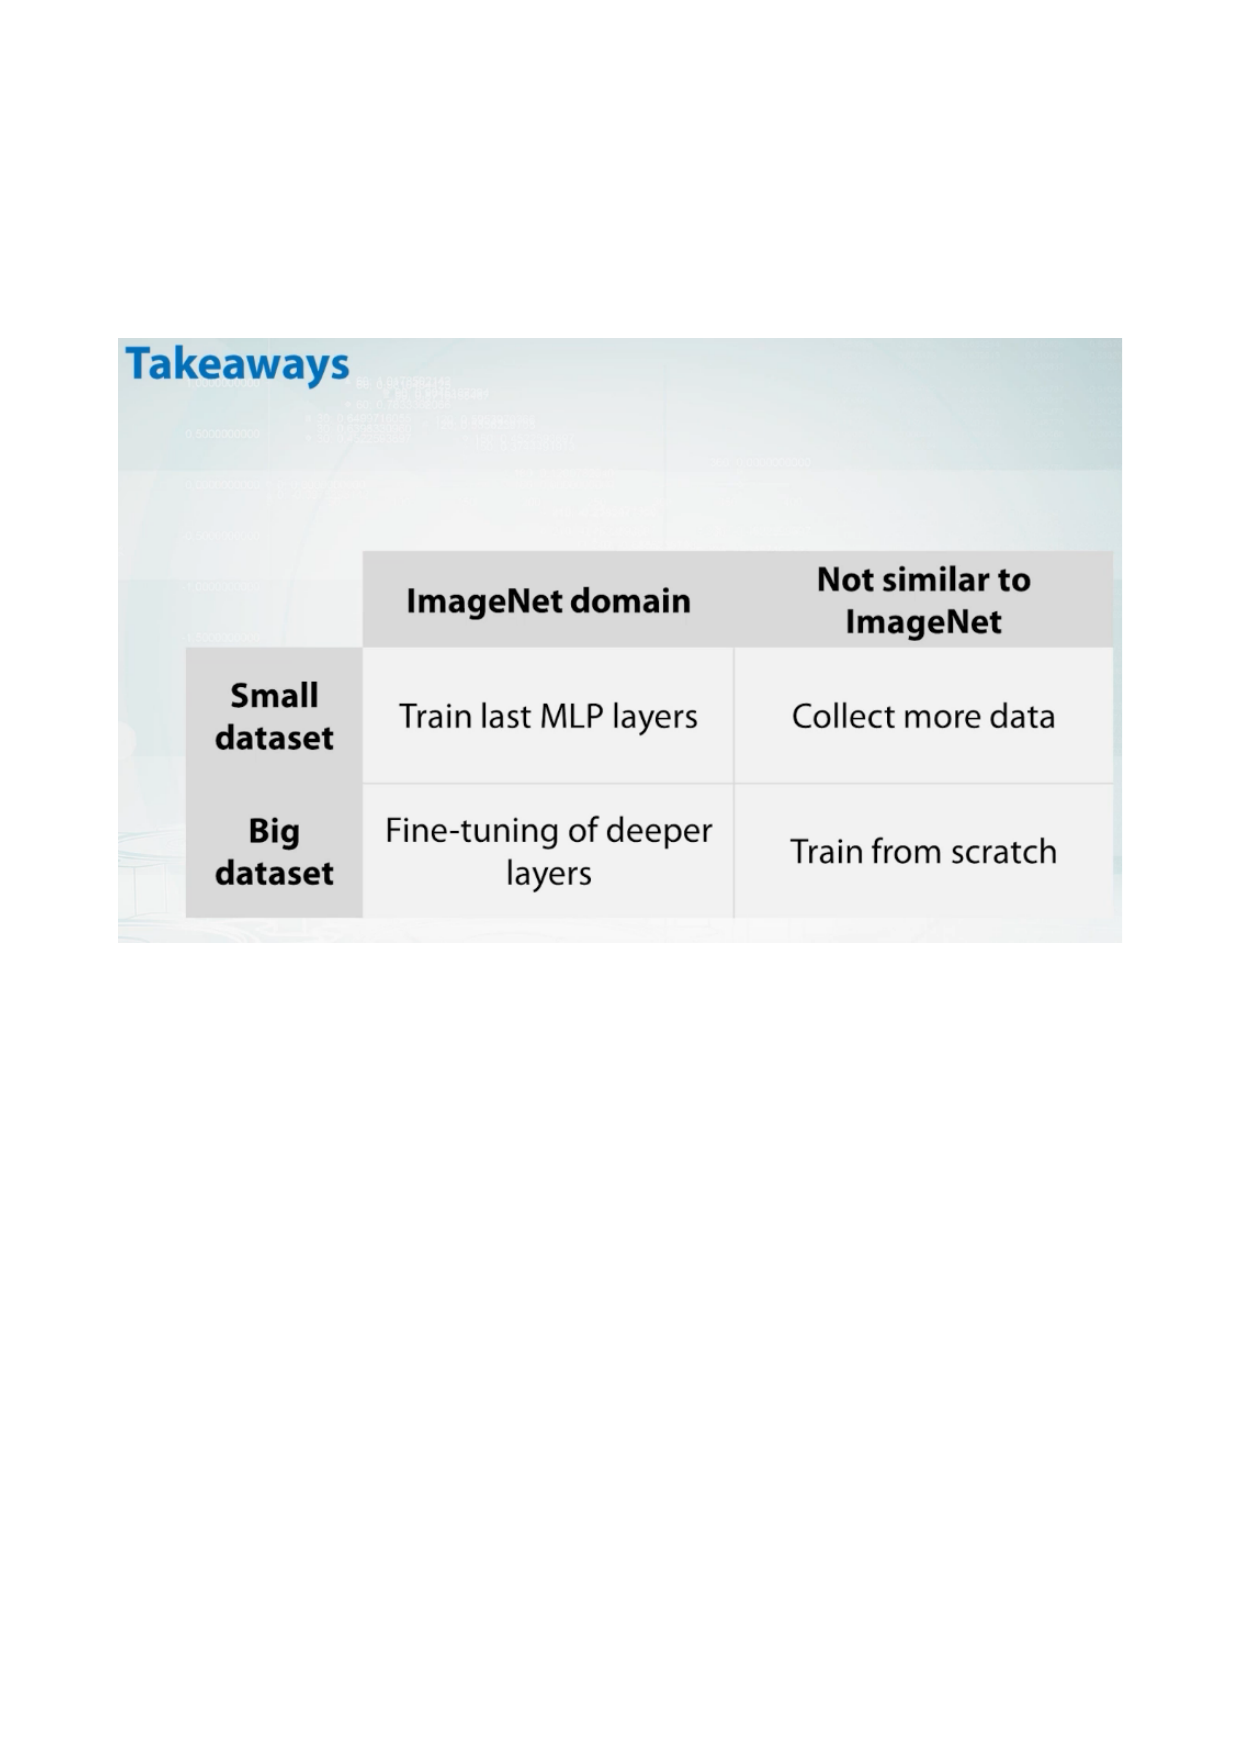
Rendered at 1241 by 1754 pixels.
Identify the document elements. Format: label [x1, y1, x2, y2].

picture [118, 338, 1123, 943]
